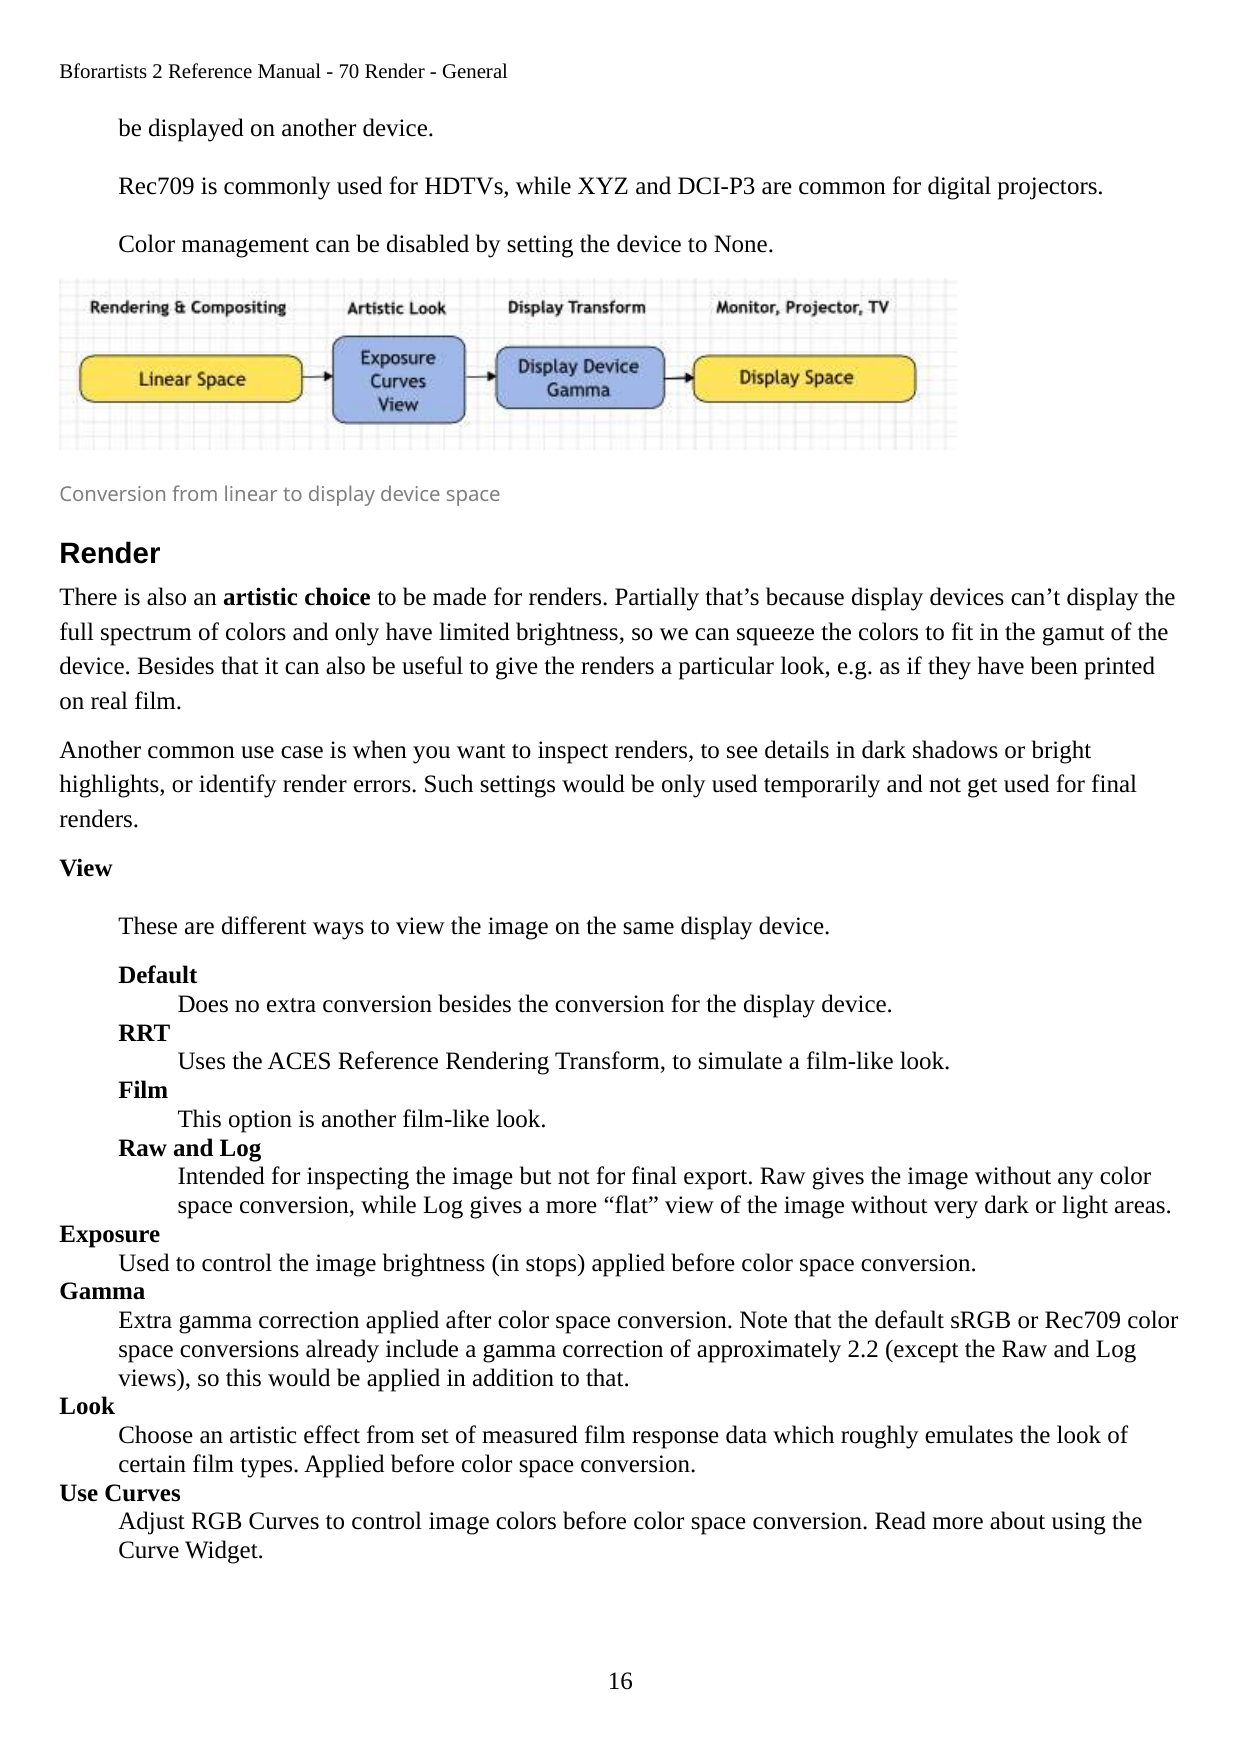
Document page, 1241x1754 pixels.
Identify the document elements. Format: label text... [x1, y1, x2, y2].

list Choose an artistic effect from set of measured film response data which roughly emulates the look of certain film types. Applied before color space conversion. [118, 1420, 1181, 1478]
subtitle View [59, 853, 1181, 882]
list be displayed on another device. [118, 113, 1181, 141]
list Used to control the image brightness (in stops) applied before color space conversion. [118, 1248, 1181, 1276]
subtitle RRT [118, 1018, 1181, 1046]
list Rec709 is commonly used for HDTVs, while XYZ and DCI-P3 are common for digital projectors. [118, 171, 1181, 199]
subtitle Render [59, 536, 1181, 570]
text Conversion from linear to display device space [59, 476, 1181, 507]
picture [59, 278, 958, 450]
text These are different ways to view the image on the same display device. [118, 911, 1181, 940]
subtitle Gamma [59, 1276, 1181, 1305]
text There is also an artistic choice to be made for renders. Partially that’s because display devices can’t display the full spectrum of colors and only have limited brightness, so we can squeeze the colors to fit in the gamut of the device. Besides that it can also be useful to give the renders a particular look, e.g. as if they have been printed on real film. [59, 582, 1181, 714]
list Extra gamma correction applied after color space conversion. Note that the default sRGB or Rec709 color space conversions already include a gamma correction of approximately 2.2 (except the Raw and Log views), so this would be applied in addition to that. [118, 1305, 1181, 1391]
subtitle Raw and Log [118, 1133, 1181, 1161]
text Another common use case is when you want to inspect renders, to see details in dark shadows or bright highlights, or identify render errors. Such settings would be only used temporarily and not get used for final renders. [59, 735, 1181, 833]
list Uses the ACES Reference Rendering Transform, to simulate a film-like look. [177, 1046, 1181, 1075]
list Intended for inspecting the image but not for final export. Raw gives the image without any color space conversion, while Log gives a more “flat” view of the image without very dark or light areas. [177, 1161, 1181, 1219]
subtitle Use Curves [59, 1478, 1181, 1506]
list Adjust RGB Curves to control image colors before color space conversion. Read more about using the Curve Widget. [118, 1506, 1181, 1564]
text Color management can be disabled by setting the device to None. [118, 229, 1181, 258]
subtitle Default [118, 960, 1181, 989]
list Does no extra conversion besides the conversion for the display device. [177, 989, 1181, 1018]
subtitle Exposure [59, 1219, 1181, 1248]
subtitle Look [59, 1391, 1181, 1420]
subtitle Film [118, 1075, 1181, 1104]
list This option is another film-like look. [177, 1104, 1181, 1133]
